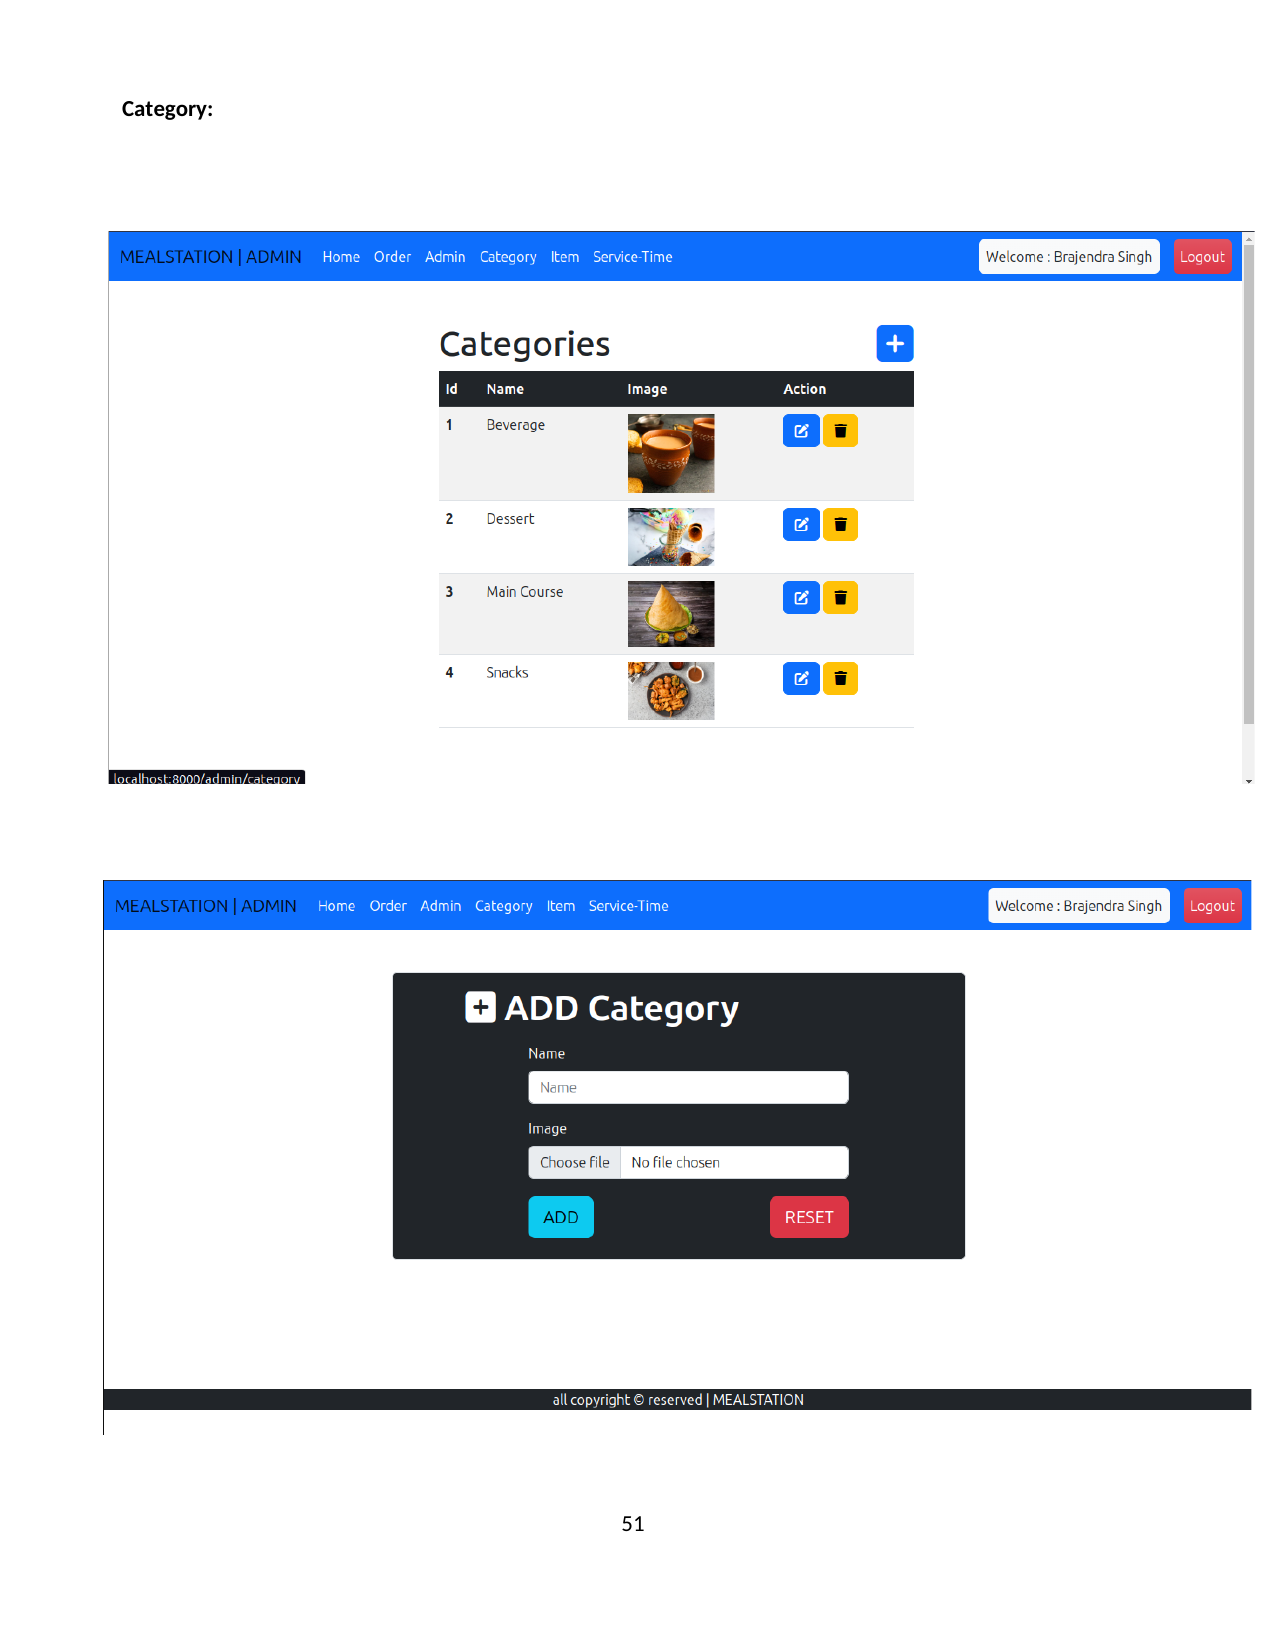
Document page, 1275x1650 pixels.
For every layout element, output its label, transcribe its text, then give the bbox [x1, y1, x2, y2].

picture [108, 231, 1255, 784]
picture [103, 880, 1252, 1435]
text Category: [122, 94, 1219, 122]
